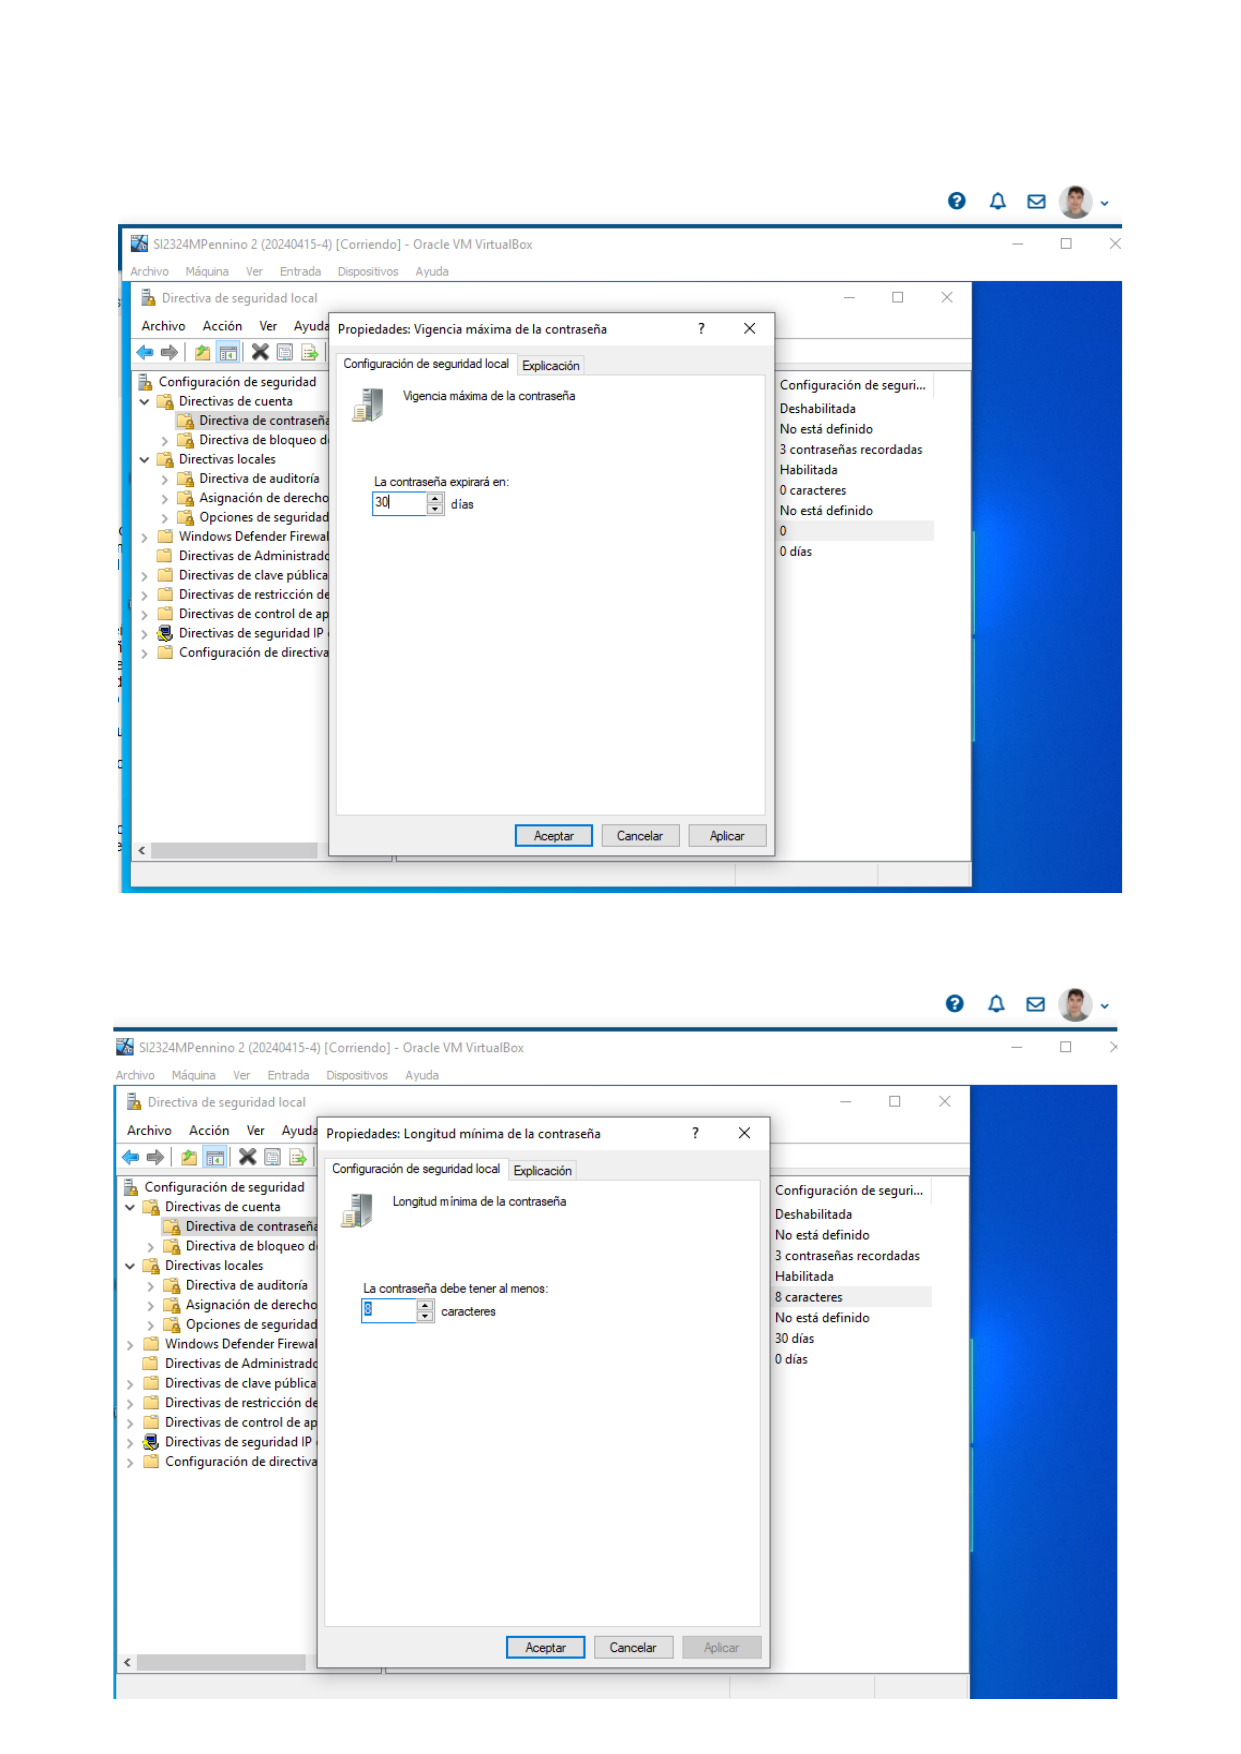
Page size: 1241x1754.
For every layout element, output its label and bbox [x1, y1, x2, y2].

picture [113, 963, 1118, 1699]
picture [118, 179, 1123, 893]
